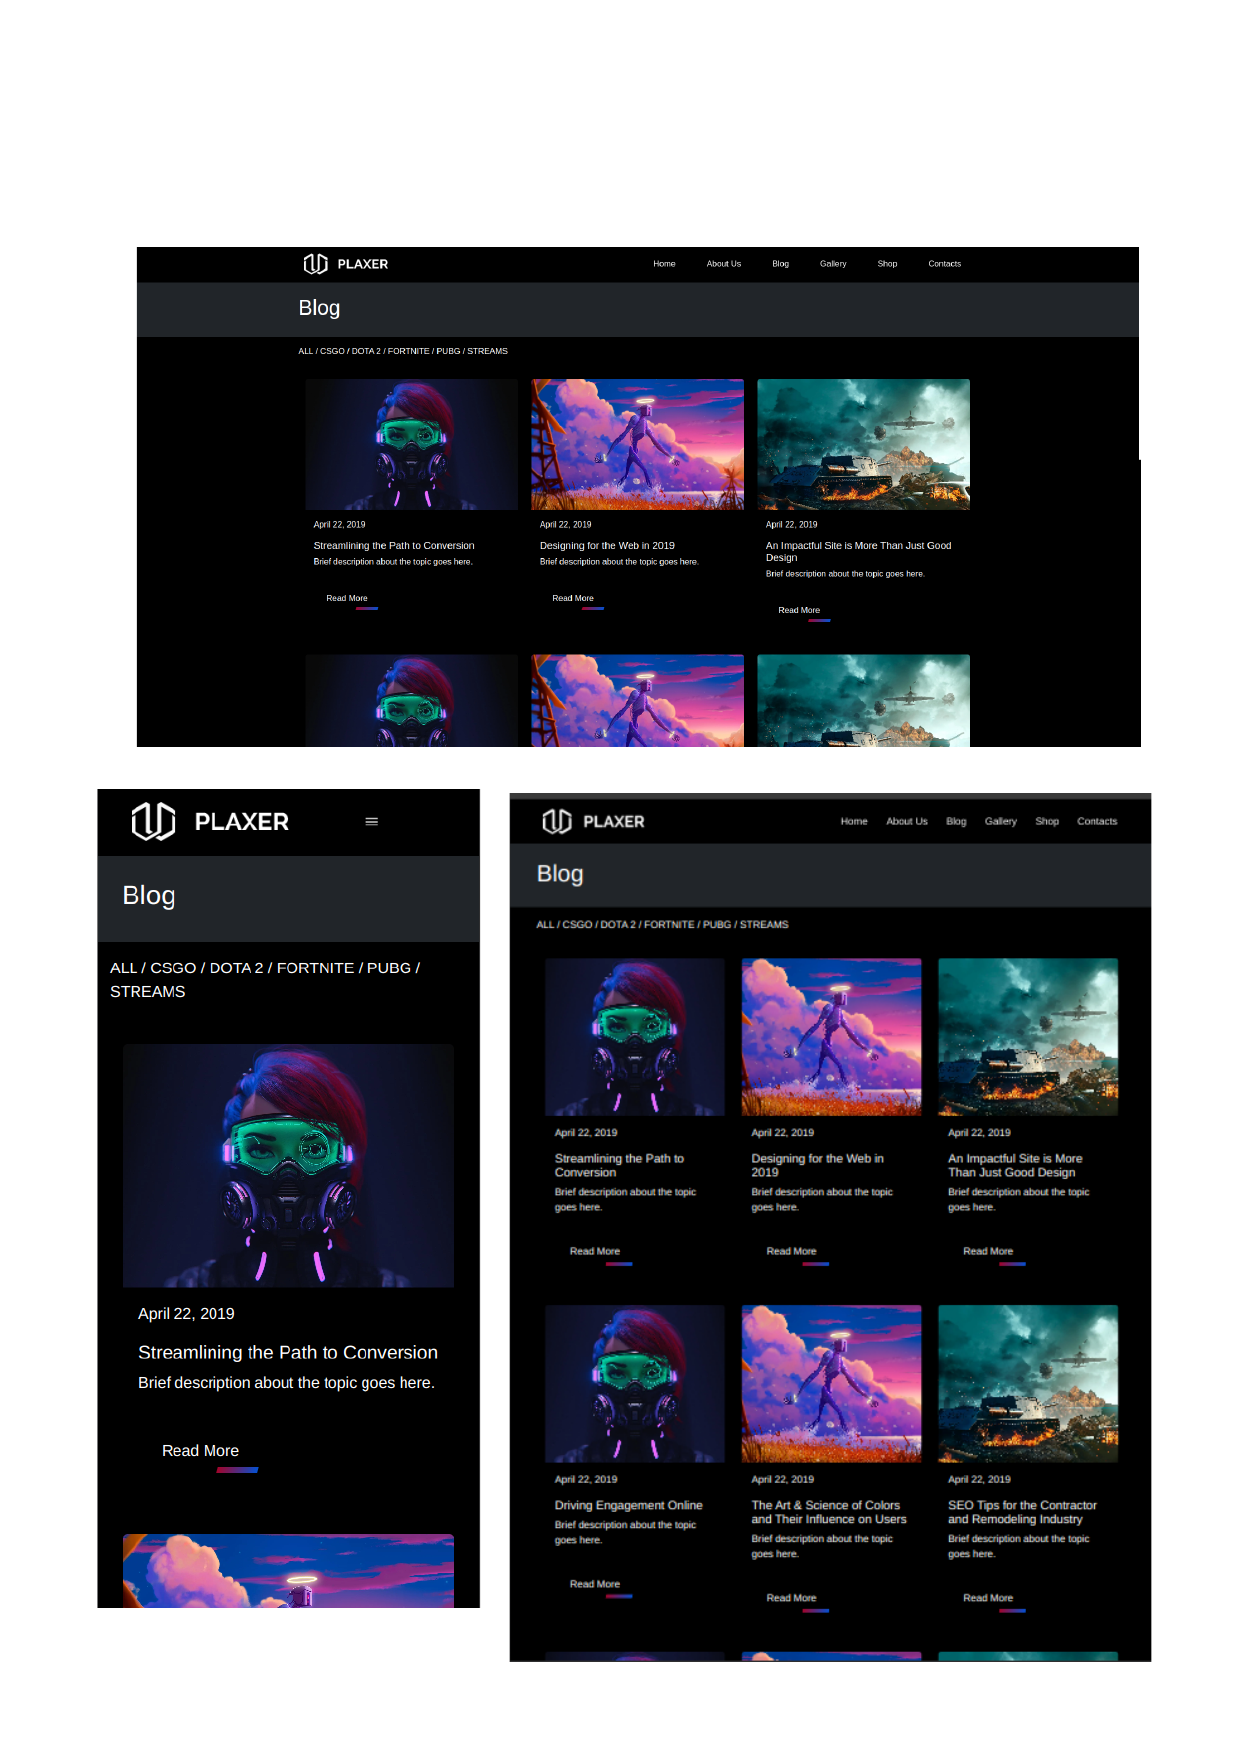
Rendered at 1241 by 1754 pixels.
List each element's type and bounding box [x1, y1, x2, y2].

picture [509, 793, 1152, 1662]
picture [97, 789, 481, 1608]
picture [136, 247, 1141, 747]
